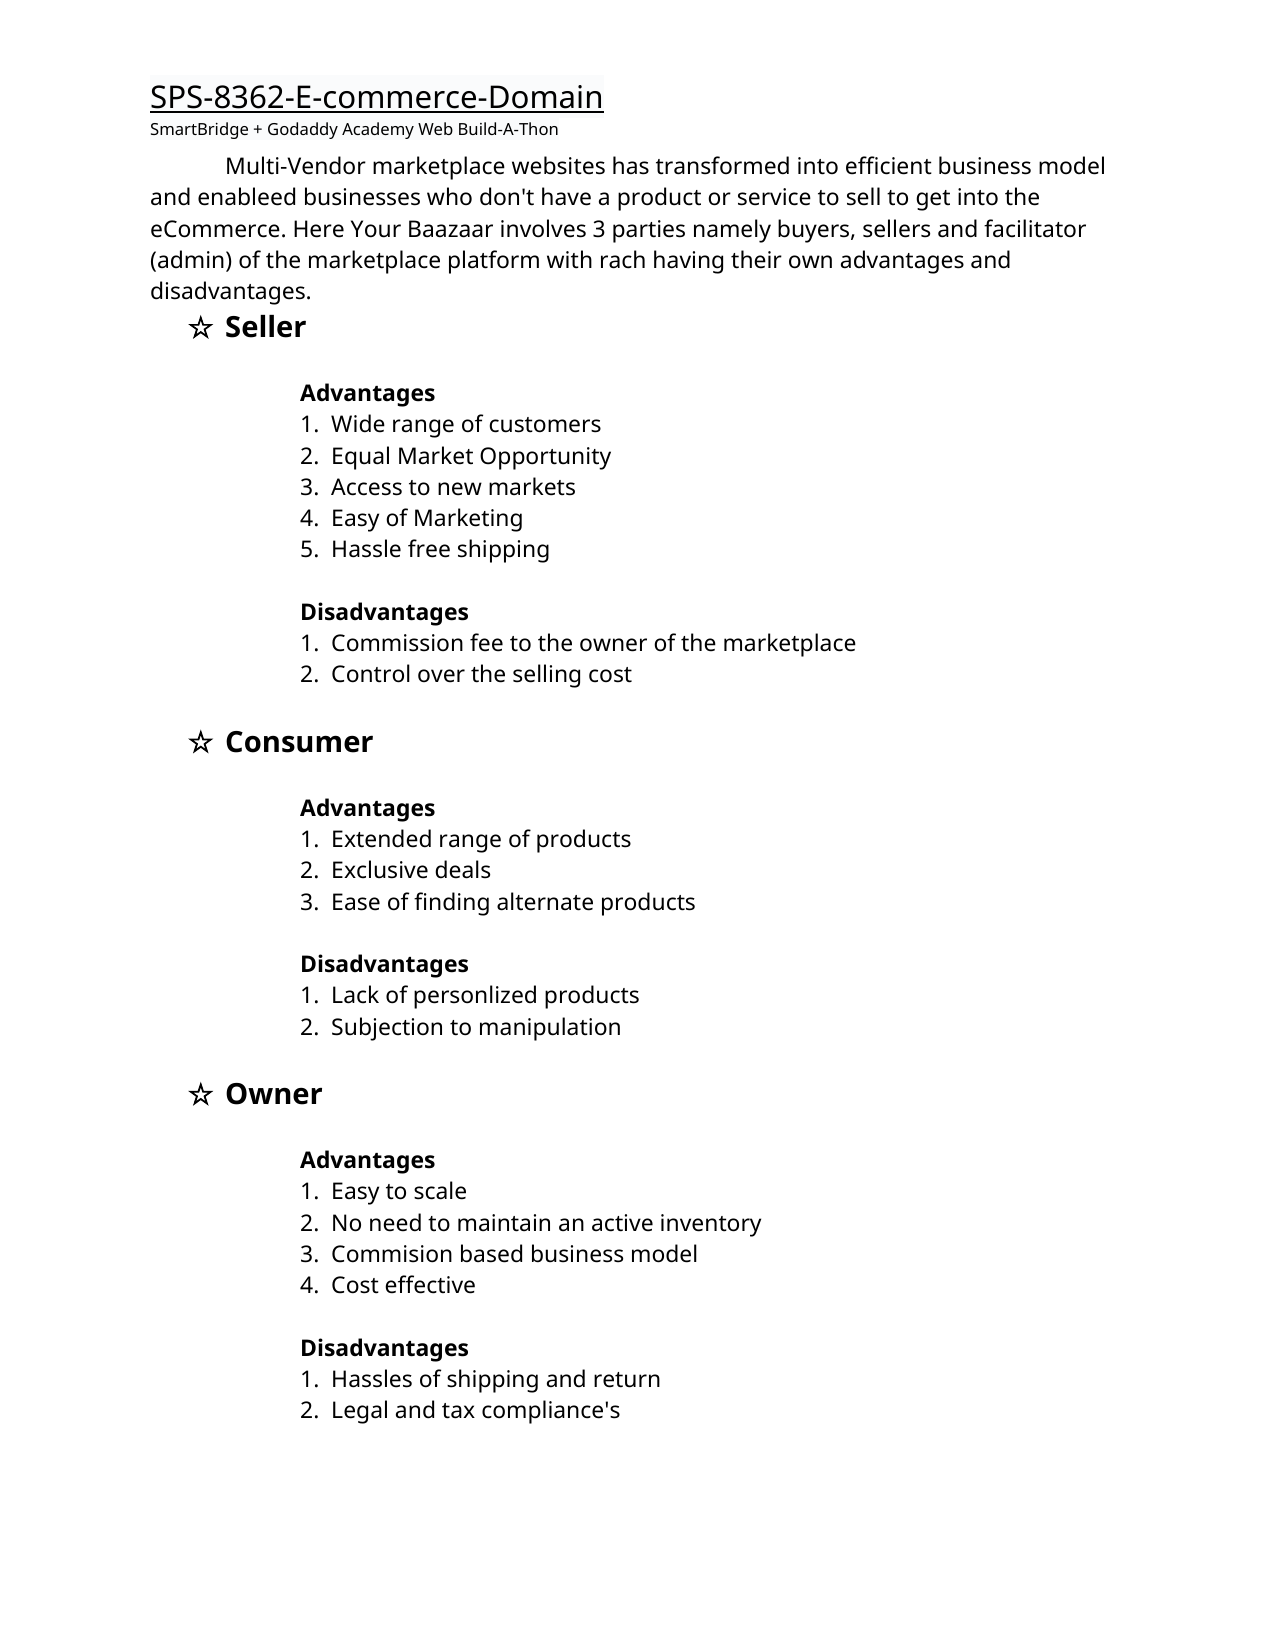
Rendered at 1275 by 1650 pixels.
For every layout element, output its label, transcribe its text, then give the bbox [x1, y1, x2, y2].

list Seller [187, 306, 1125, 346]
text Disadvantages [150, 596, 1125, 627]
text 1. Hassles of shipping and return [150, 1363, 1125, 1394]
text 1. Lack of personlized products [150, 979, 1125, 1011]
text Advantages [150, 792, 1125, 823]
text 4. Cost effective [150, 1269, 1125, 1300]
text 1. Easy to scale [150, 1175, 1125, 1207]
text Disadvantages [150, 1332, 1125, 1363]
text 2. Subjection to manipulation [150, 1011, 1125, 1042]
text 2. Exclusive deals [150, 854, 1125, 886]
text 3. Access to new markets [150, 471, 1125, 502]
text 5. Hassle free shipping [150, 533, 1125, 565]
text 1. Extended range of products [150, 823, 1125, 854]
text Advantages [150, 1144, 1125, 1175]
text 1. Wide range of customers [150, 408, 1125, 440]
text 3. Commision based business model [150, 1238, 1125, 1269]
list Consumer [187, 721, 1125, 761]
text Advantages [150, 377, 1125, 408]
text Disadvantages [150, 948, 1125, 979]
text Multi-Vendor marketplace websites has transformed into efficient business model and enableed businesses who don't have a product or service to sell to get into the eCommerce. Here Your Baazaar involves 3 parties namely buyers, sellers and facilitator (admin) of the marketplace platform with rach having their own advantages and disadvantages. [150, 150, 1125, 306]
text 2. Control over the selling cost [150, 658, 1125, 690]
text 2. Legal and tax compliance's [150, 1394, 1125, 1425]
list Owner [187, 1073, 1125, 1113]
text 2. No need to maintain an active inventory [150, 1207, 1125, 1238]
text 4. Easy of Marketing [150, 502, 1125, 533]
text 2. Equal Market Opportunity [150, 440, 1125, 471]
text 3. Ease of finding alternate products [150, 886, 1125, 917]
text 1. Commission fee to the owner of the marketplace [150, 627, 1125, 658]
